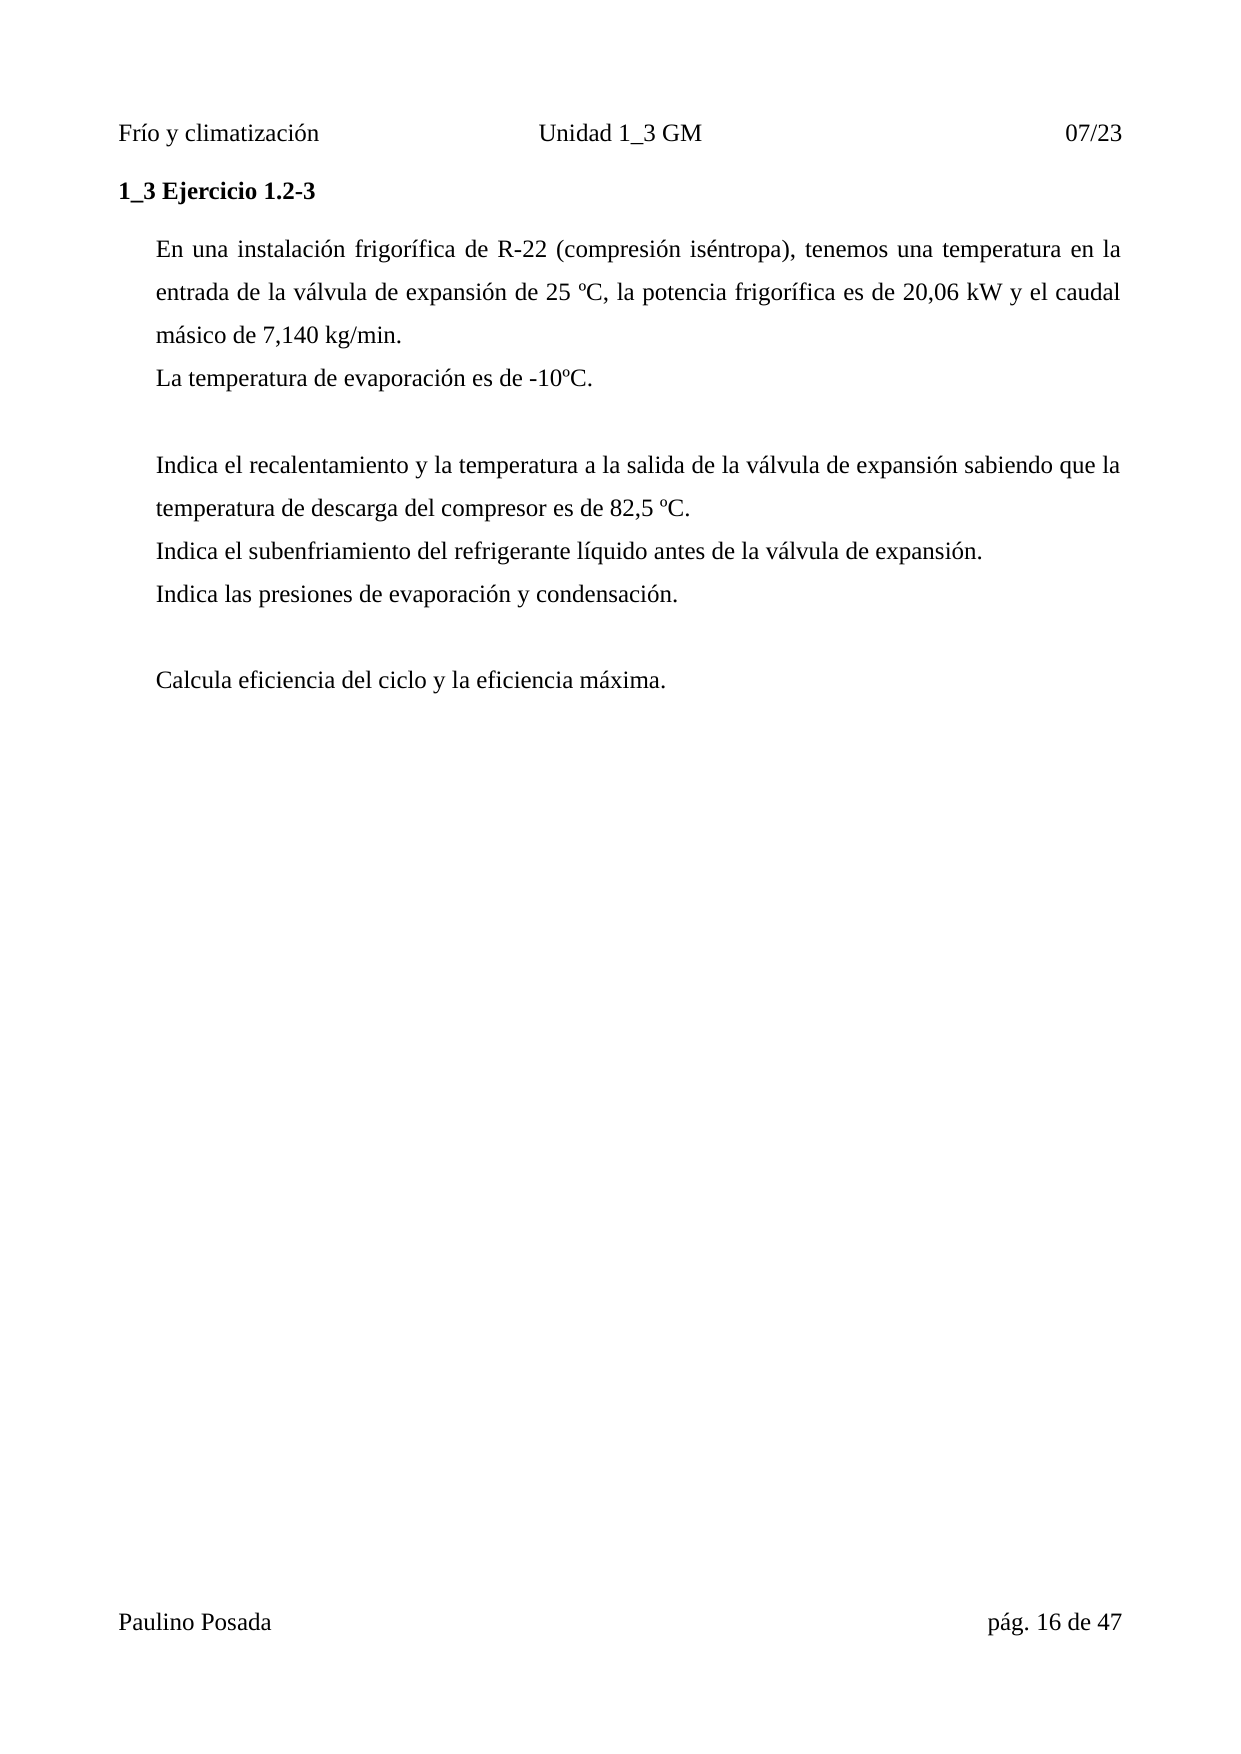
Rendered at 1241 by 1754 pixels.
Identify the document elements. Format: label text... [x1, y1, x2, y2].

text Calcula eficiencia del ciclo y la eficiencia máxima. [156, 665, 1122, 694]
text Indica el recalentamiento y la temperatura a la salida de la válvula de expansión sabiendo que la temperatura de descarga del compresor es de 82,5 ºC. [156, 450, 1122, 522]
text Indica el subenfriamiento del refrigerante líquido antes de la válvula de expansión. [156, 536, 1122, 565]
text En una instalación frigorífica de R-22 (compresión iséntropa), tenemos una temperatura en la entrada de la válvula de expansión de 25 ºC, la potencia frigorífica es de 20,06 kW y el caudal másico de 7,140 kg/min. [156, 234, 1122, 349]
text 1_3 Ejercicio 1.2-3 [118, 176, 1122, 205]
text Indica las presiones de evaporación y condensación. [156, 579, 1122, 608]
text La temperatura de evaporación es de -10ºC. [156, 363, 1122, 392]
